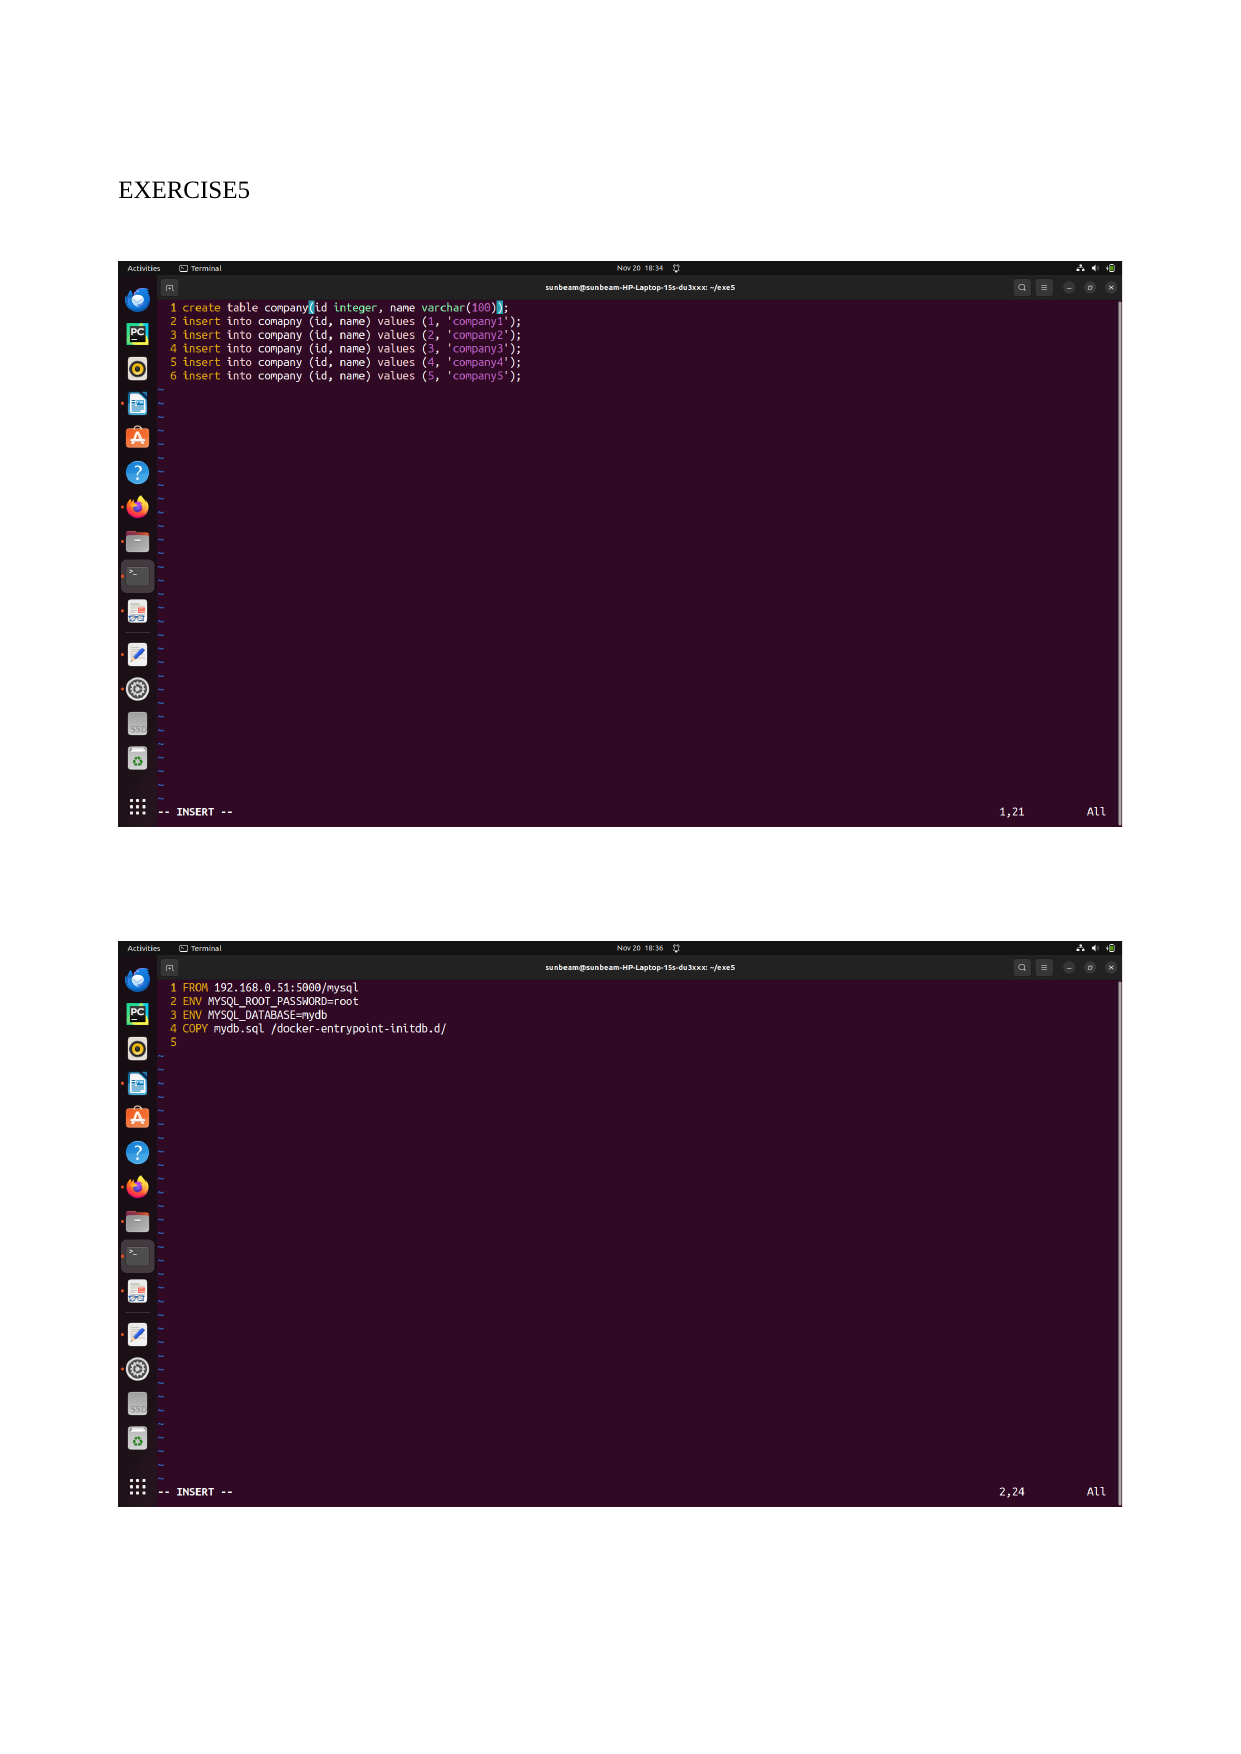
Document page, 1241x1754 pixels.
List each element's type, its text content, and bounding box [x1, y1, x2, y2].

picture [118, 261, 1123, 827]
text EXERCISE5 [118, 176, 1122, 204]
picture [118, 941, 1123, 1507]
